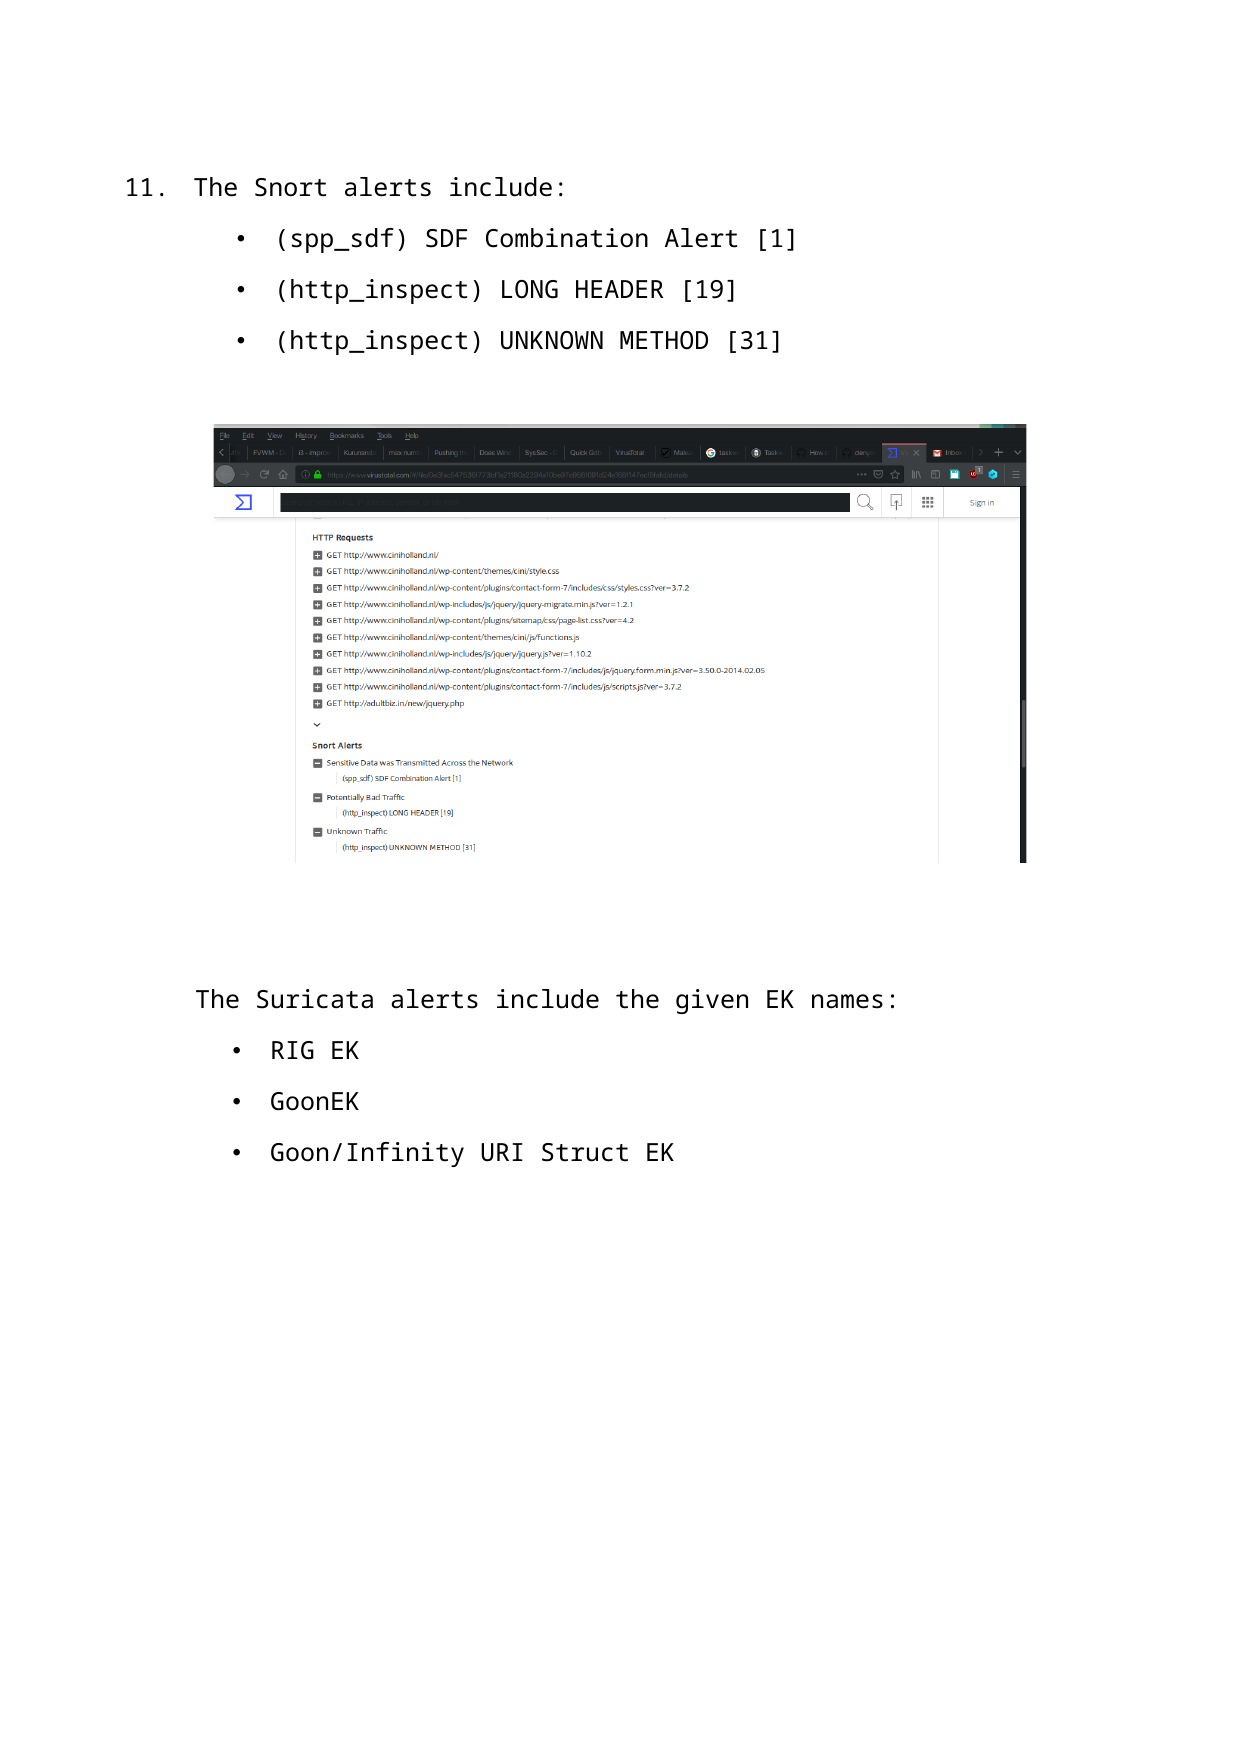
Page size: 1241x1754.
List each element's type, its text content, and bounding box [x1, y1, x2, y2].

text The Suricata alerts include the given EK names: [195, 982, 1122, 1016]
list RIG EK [232, 1033, 1122, 1067]
list (http_inspect) UNKNOWN METHOD [31] [237, 322, 1122, 356]
list Goon/Infinity URI Struct EK [232, 1135, 1122, 1169]
picture [213, 424, 1027, 863]
list (spp_sdf) SDF Combination Alert [1] [237, 220, 1122, 254]
list GoonEK [232, 1084, 1122, 1118]
list (http_inspect) LONG HEADER [19] [237, 271, 1122, 305]
list The Snort alerts include: [124, 169, 1122, 203]
